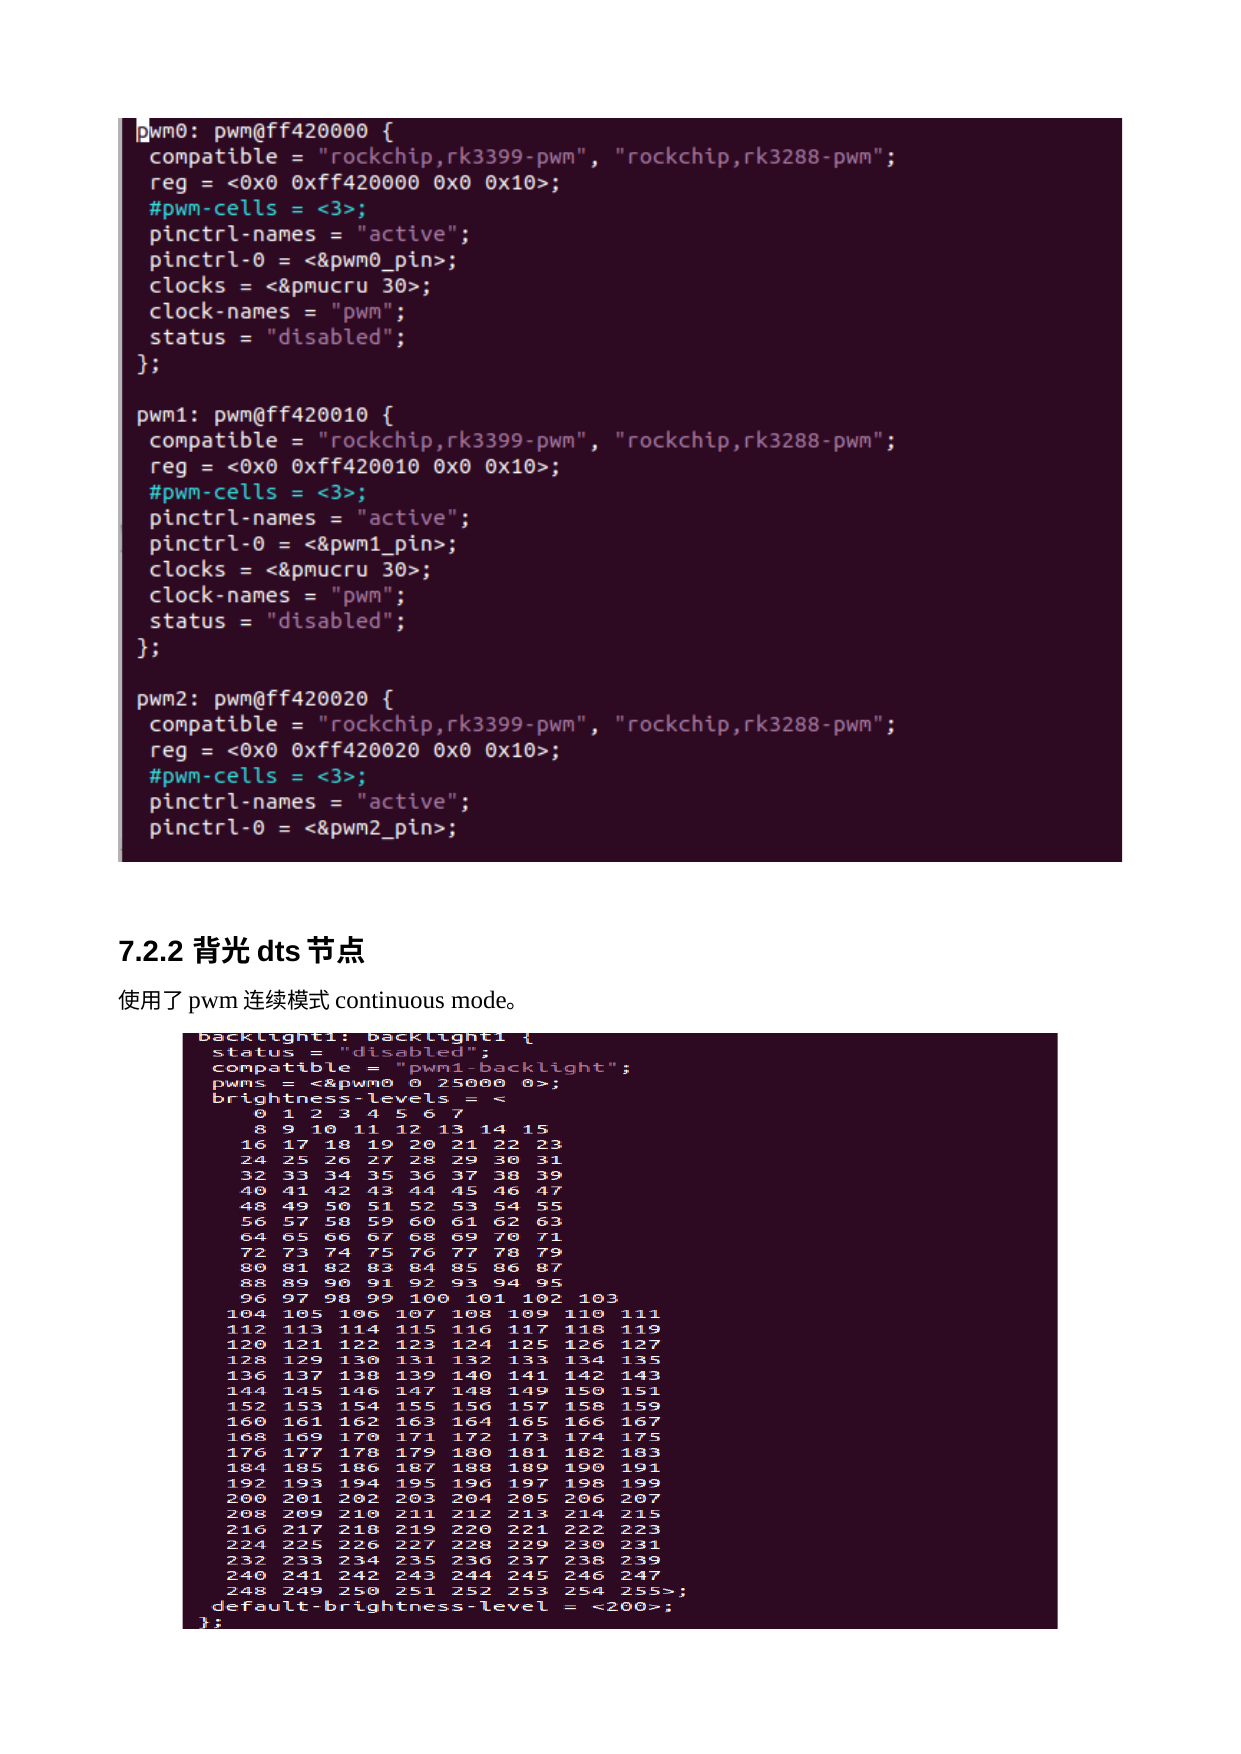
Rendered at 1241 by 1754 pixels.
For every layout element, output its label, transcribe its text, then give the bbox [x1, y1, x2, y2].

picture [118, 118, 1123, 862]
picture [182, 1033, 1058, 1629]
text 使用了pwm连续模式continuous mode。 [118, 983, 1122, 1014]
subtitle 7.2.2 背光dts节点 [118, 928, 1122, 970]
